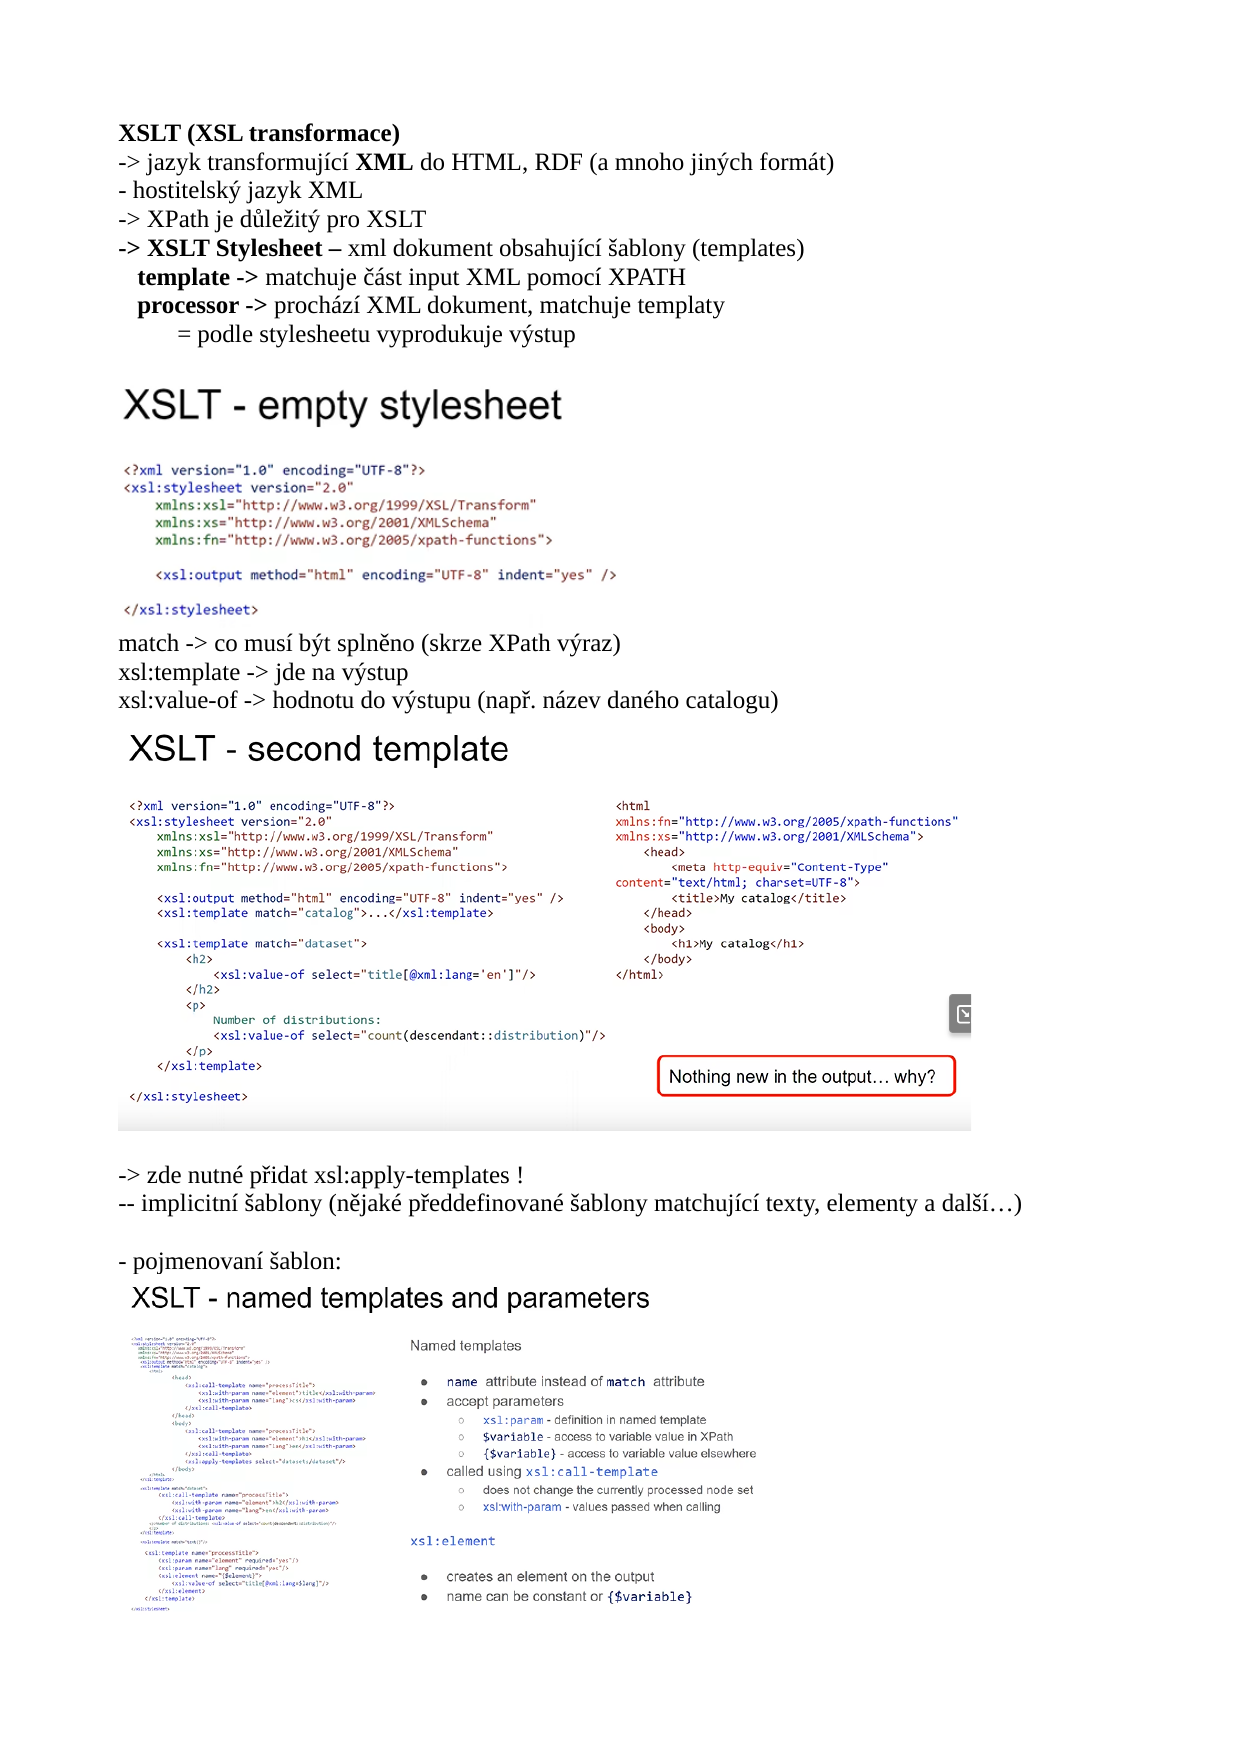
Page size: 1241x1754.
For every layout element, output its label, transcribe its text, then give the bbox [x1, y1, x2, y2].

picture [118, 376, 628, 628]
text -> zde nutné přidat xsl:apply-templates ! -- implicitní šablony (nějaké předdefinované šablony matchující texty, elementy a další…) [118, 1131, 1122, 1217]
text XSLT (XSL transformace) -> jazyk transformující XML do HTML, RDF (a mnoho jiných formát) - hostitelský jazyk XML -> XPath je důležitý pro XSLT -> XSLT Stylesheet – xml dokument obsahující šablony (templates) template -> matchuje část input XML pomocí XPATH processor -> prochází XML dokument, matchuje templaty = podle stylesheetu vyprodukuje výstup [118, 118, 1122, 348]
picture [118, 1274, 780, 1635]
picture [118, 714, 972, 1131]
text match -> co musí být splněno (skrze XPath výraz) xsl:template -> jde na výstup xsl:value-of -> hodnotu do výstupu (např. název daného catalogu) [118, 628, 1122, 714]
text - pojmenovaní šablon: [118, 1246, 1122, 1634]
